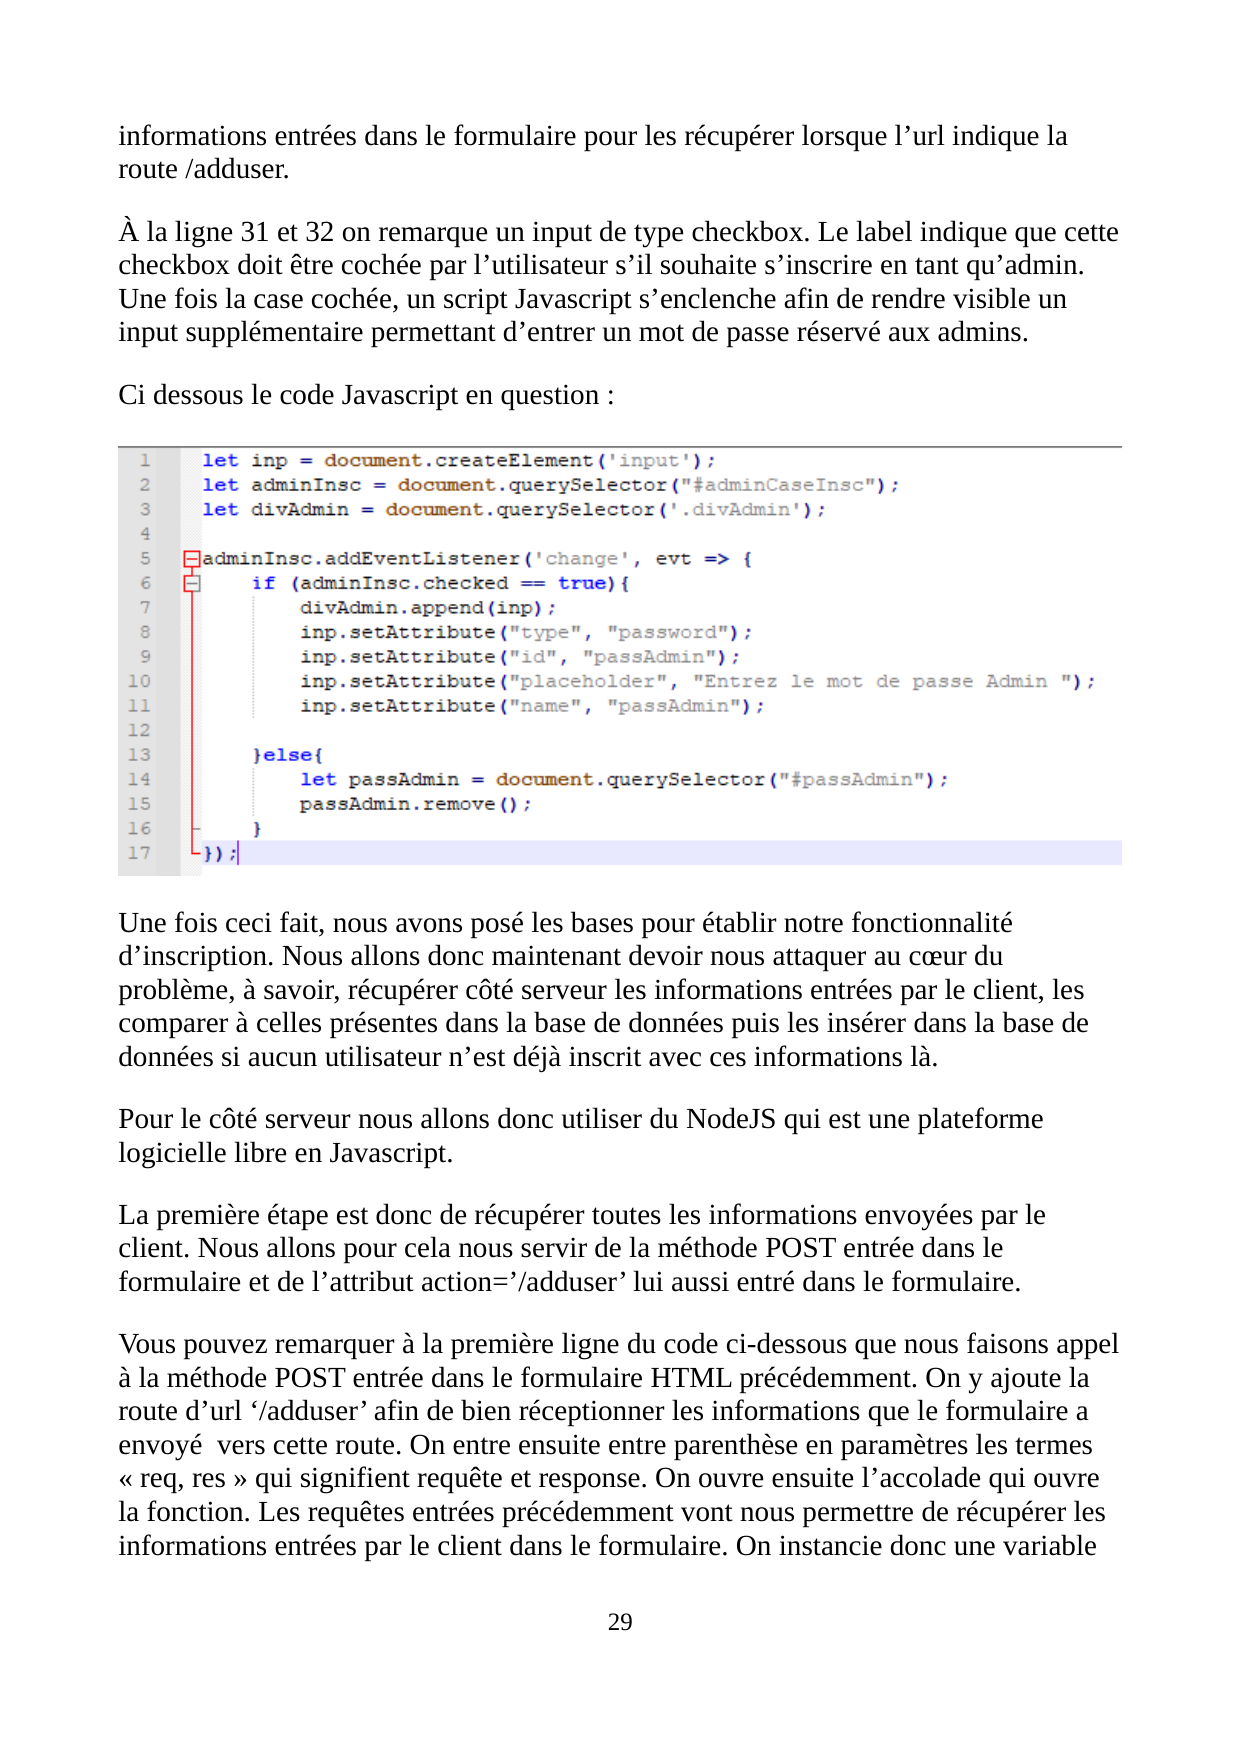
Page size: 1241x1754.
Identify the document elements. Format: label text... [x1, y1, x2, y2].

picture [118, 446, 1123, 876]
text À la ligne 31 et 32 on remarque un input de type checkbox. Le label indique que cette checkbox doit être cochée par l’utilisateur s’il souhaite s’inscrire en tant qu’admin. [118, 214, 1122, 281]
text La première étape est donc de récupérer toutes les informations envoyées par le client. Nous allons pour cela nous servir de la méthode POST entrée dans le formulaire et de l’attribut action=’/adduser’ lui aussi entré dans le formulaire. [118, 1197, 1122, 1298]
text Une fois la case cochée, un script Javascript s’enclenche afin de rendre visible un input supplémentaire permettant d’entrer un mot de passe réservé aux admins. [118, 281, 1122, 348]
text Ci dessous le code Javascript en question : [118, 377, 1122, 410]
text Pour le côté serveur nous allons donc utiliser du NodeJS qui est une plateforme logicielle libre en Javascript. [118, 1101, 1122, 1168]
text Une fois ceci fait, nous avons posé les bases pour établir notre fonctionnalité d’inscription. Nous allons donc maintenant devoir nous attaquer au cœur du problème, à savoir, récupérer côté serveur les informations entrées par le client, les comparer à celles présentes dans la base de données puis les insérer dans la base de données si aucun utilisateur n’est déjà inscrit avec ces informations là. [118, 905, 1122, 1072]
text informations entrées dans le formulaire pour les récupérer lorsque l’url indique la route /adduser. [118, 118, 1122, 185]
text Vous pouvez remarquer à la première ligne du code ci-dessous que nous faisons appel à la méthode POST entrée dans le formulaire HTML précédemment. On y ajoute la route d’url ‘/adduser’ afin de bien réceptionner les informations que le formulaire a envoyé vers cette route. On entre ensuite entre parenthèse en paramètres les termes « req, res » qui signifient requête et response. On ouvre ensuite l’accolade qui ouvre la fonction. Les requêtes entrées précédemment vont nous permettre de récupérer les informations entrées par le client dans le formulaire. On instancie donc une variable [118, 1326, 1122, 1561]
